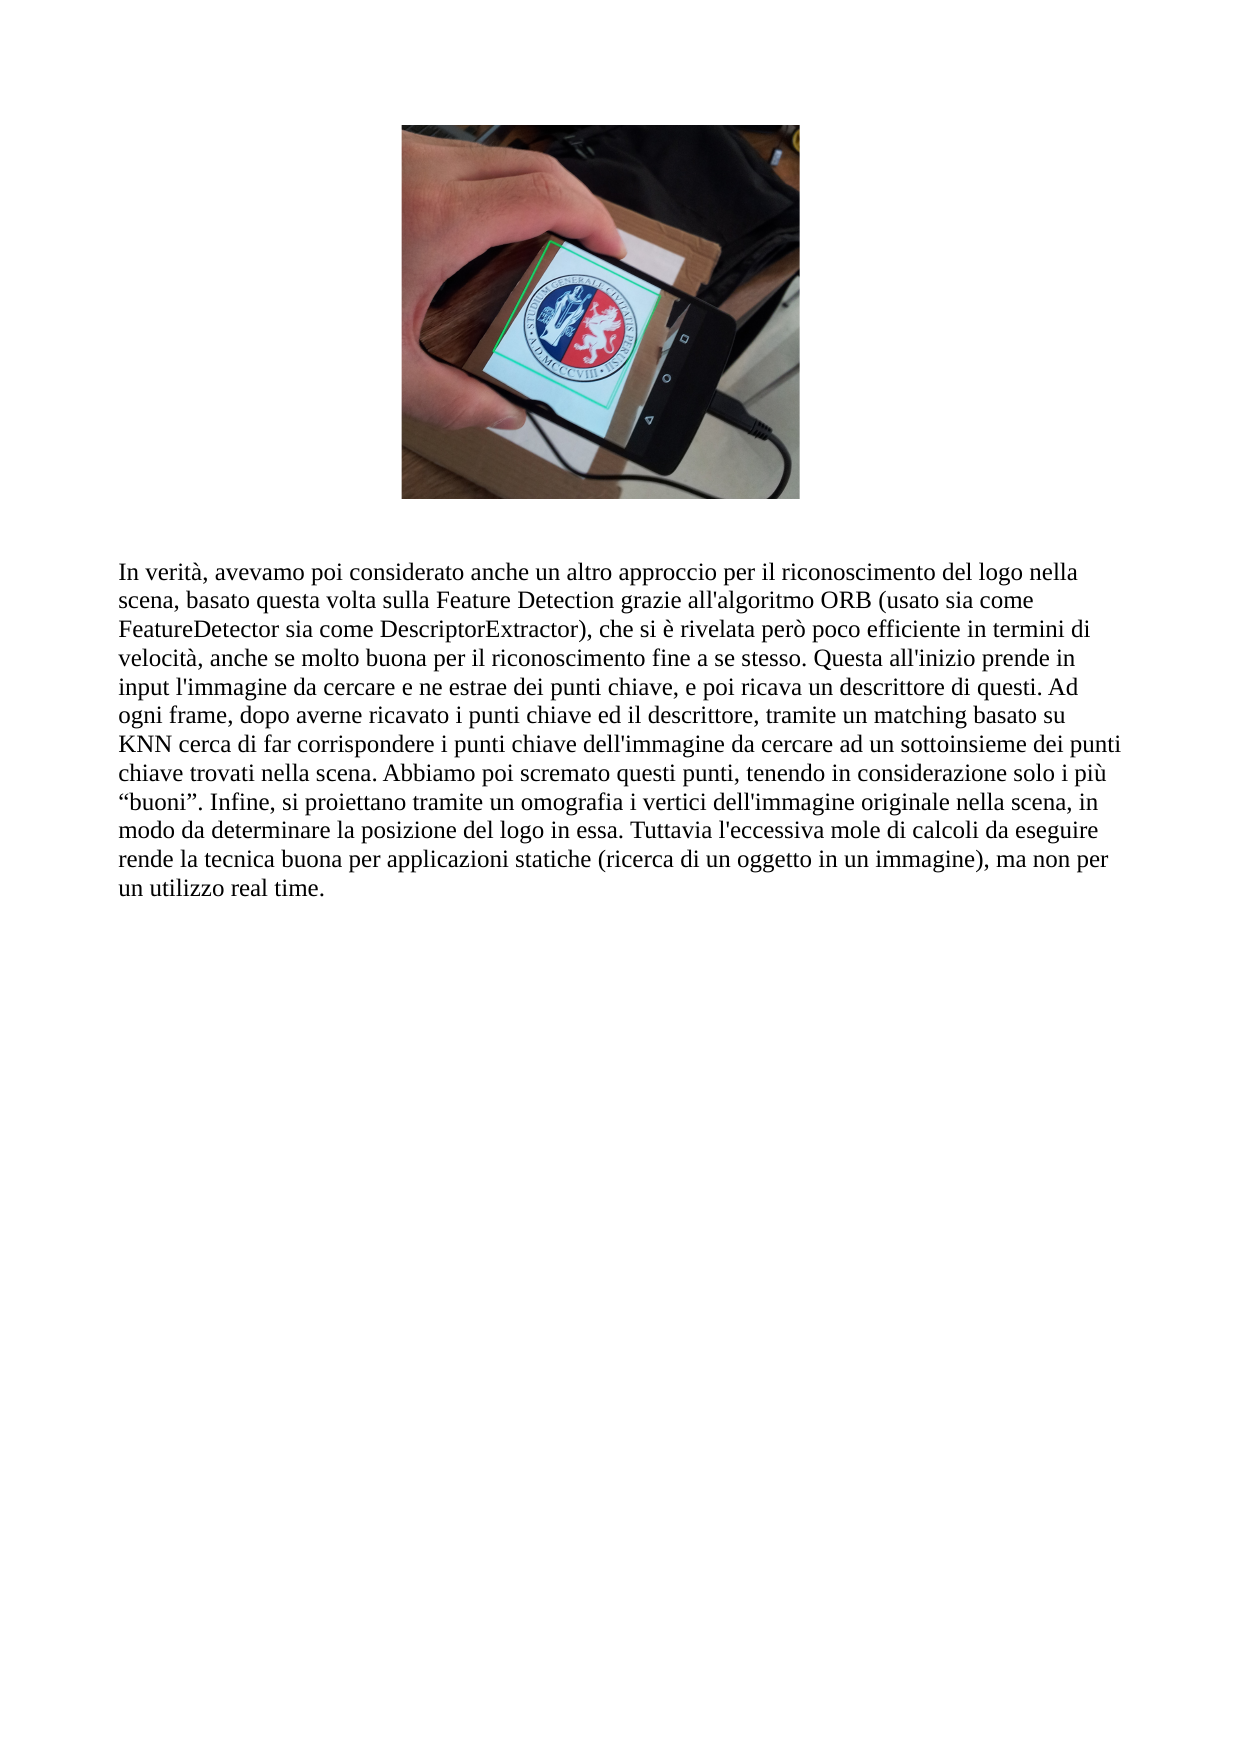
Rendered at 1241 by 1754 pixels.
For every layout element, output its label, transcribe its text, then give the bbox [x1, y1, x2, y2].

picture [401, 125, 800, 499]
text In verità, avevamo poi considerato anche un altro approccio per il riconoscimento del logo nella scena, basato questa volta sulla Feature Detection grazie all'algoritmo ORB (usato sia come FeatureDetector sia come DescriptorExtractor), che si è rivelata però poco efficiente in termini di velocità, anche se molto buona per il riconoscimento fine a se stesso. Questa all'inizio prende in input l'immagine da cercare e ne estrae dei punti chiave, e poi ricava un descrittore di questi. Ad ogni frame, dopo averne ricavato i punti chiave ed il descrittore, tramite un matching basato su KNN cerca di far corrispondere i punti chiave dell'immagine da cercare ad un sottoinsieme dei punti chiave trovati nella scena. Abbiamo poi scremato questi punti, tenendo in considerazione solo i più “buoni”. Infine, si proiettano tramite un omografia i vertici dell'immagine originale nella scena, in modo da determinare la posizione del logo in essa. Tuttavia l'eccessiva mole di calcoli da eseguire rende la tecnica buona per applicazioni statiche (ricerca di un oggetto in un immagine), ma non per un utilizzo real time. [118, 557, 1122, 902]
